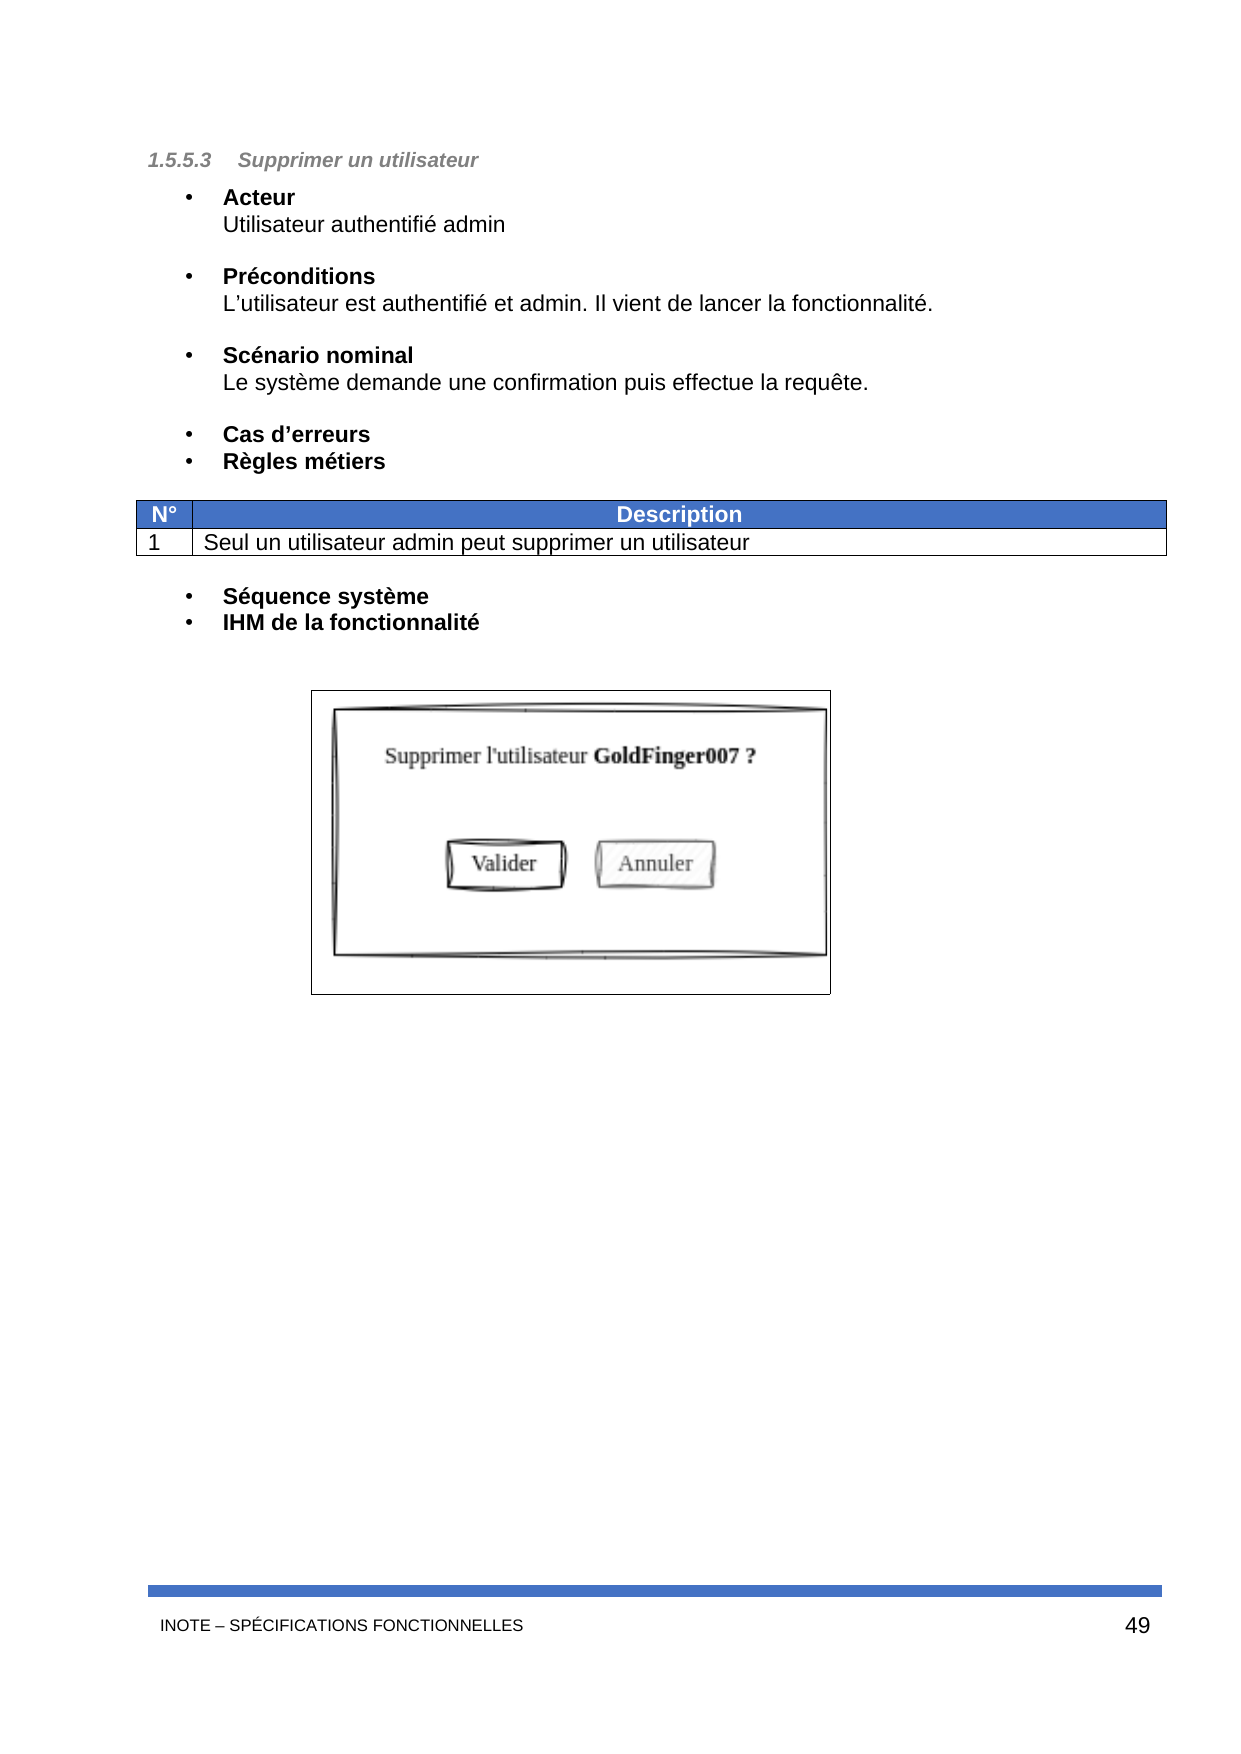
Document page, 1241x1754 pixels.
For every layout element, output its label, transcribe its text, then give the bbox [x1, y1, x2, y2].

list Règles métiers [185, 448, 1162, 474]
table_header N° [137, 501, 192, 528]
list Acteur [185, 184, 1162, 211]
table_cell 1 [137, 529, 192, 555]
list Cas d’erreurs [185, 421, 1162, 448]
table_header Description [193, 501, 1166, 528]
subtitle Supprimer un utilisateur [148, 148, 1162, 172]
list L’utilisateur est authentifié et admin. Il vient de lancer la fonctionnalité. [185, 289, 1162, 316]
list Scénario nominal [185, 342, 1162, 369]
list Séquence système [185, 583, 1162, 609]
list IHM de la fonctionnalité [185, 609, 1162, 635]
list Préconditions [185, 263, 1162, 289]
list Le système demande une confirmation puis effectue la requête. [185, 369, 1162, 395]
table_cell Seul un utilisateur admin peut supprimer un utilisateur [193, 529, 1166, 555]
list Utilisateur authentifié admin [185, 211, 1162, 237]
picture [313, 692, 827, 991]
